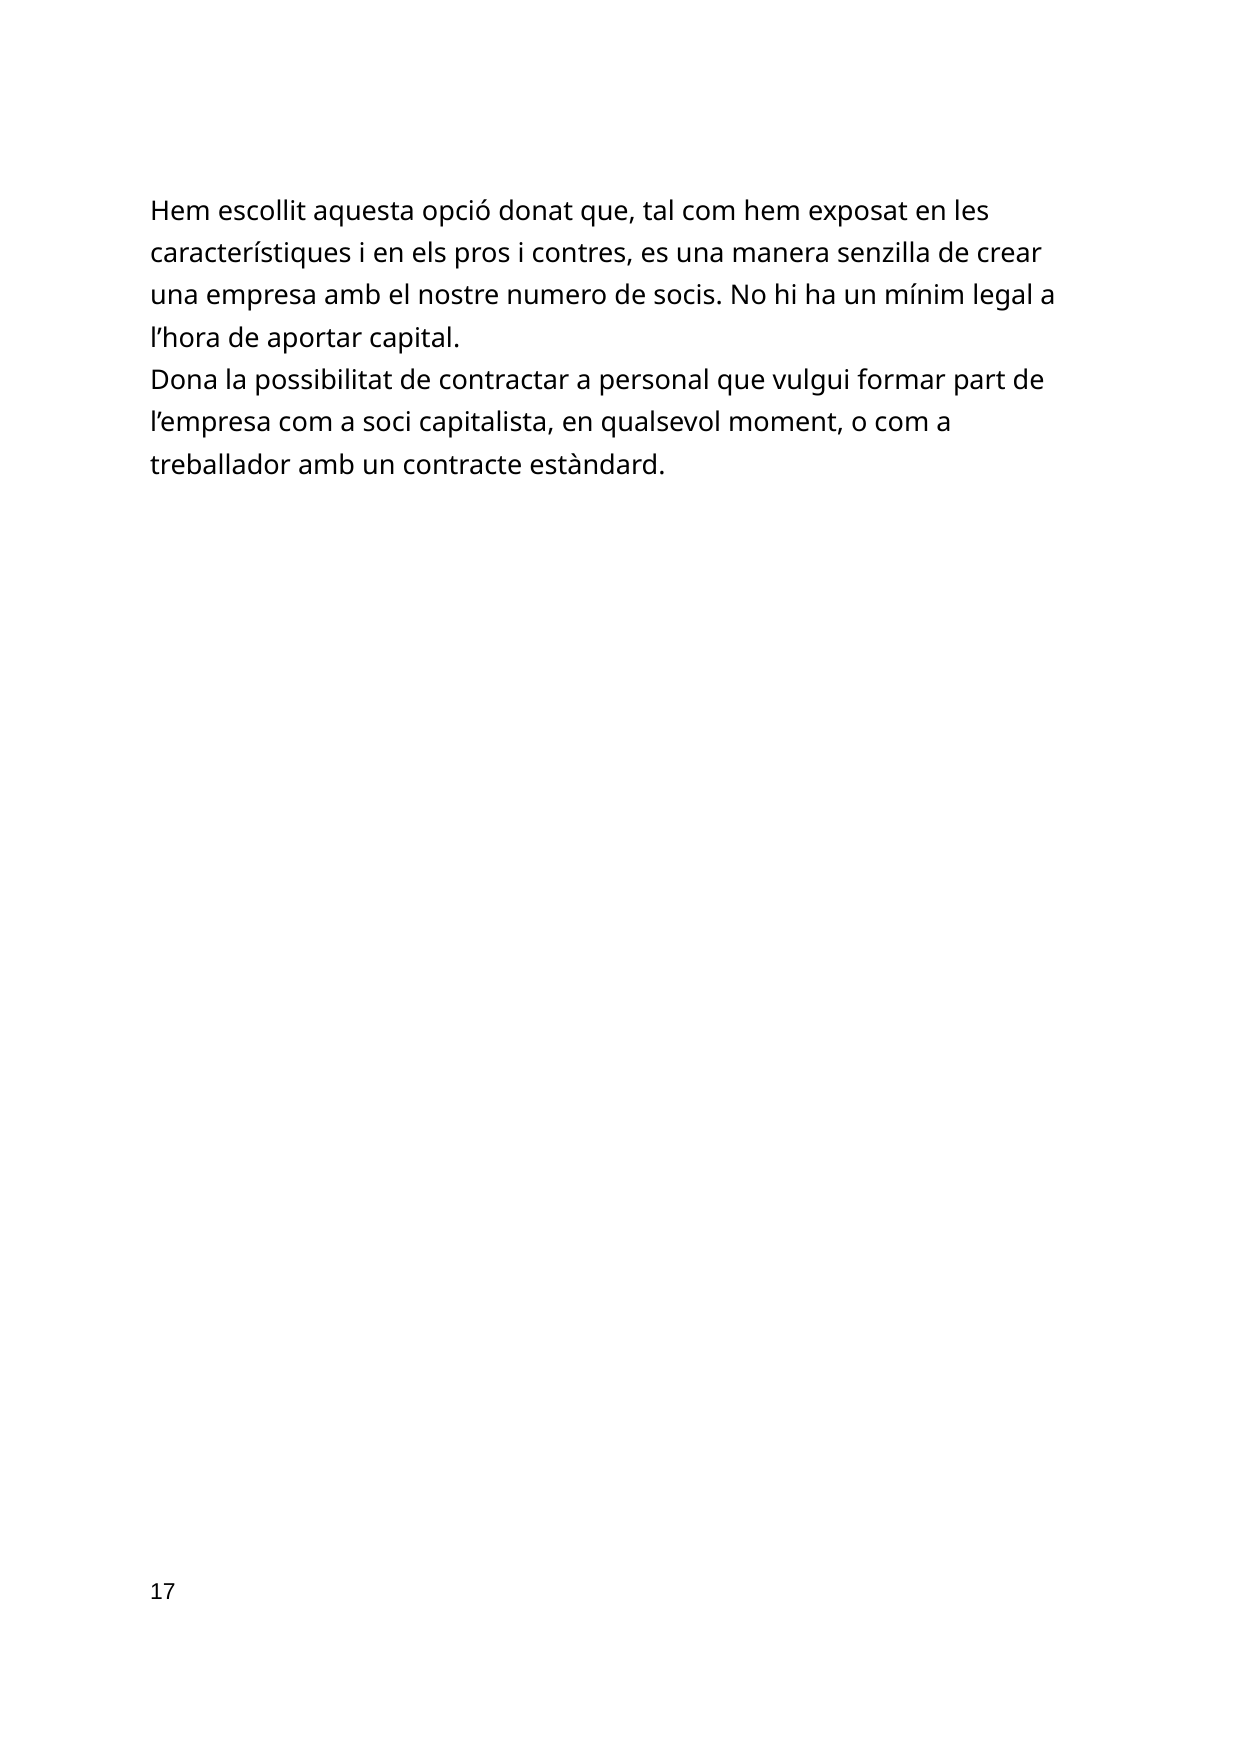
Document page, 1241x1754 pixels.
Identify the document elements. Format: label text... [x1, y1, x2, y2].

text Dona la possibilitat de contractar a personal que vulgui formar part de l’empresa com a soci capitalista, en qualsevol moment, o com a treballador amb un contracte estàndard. [150, 361, 1090, 482]
text Hem escollit aquesta opció donat que, tal com hem exposat en les característiques i en els pros i contres, es una manera senzilla de crear una empresa amb el nostre numero de socis. No hi ha un mínim legal a l’hora de aportar capital. [150, 191, 1090, 355]
